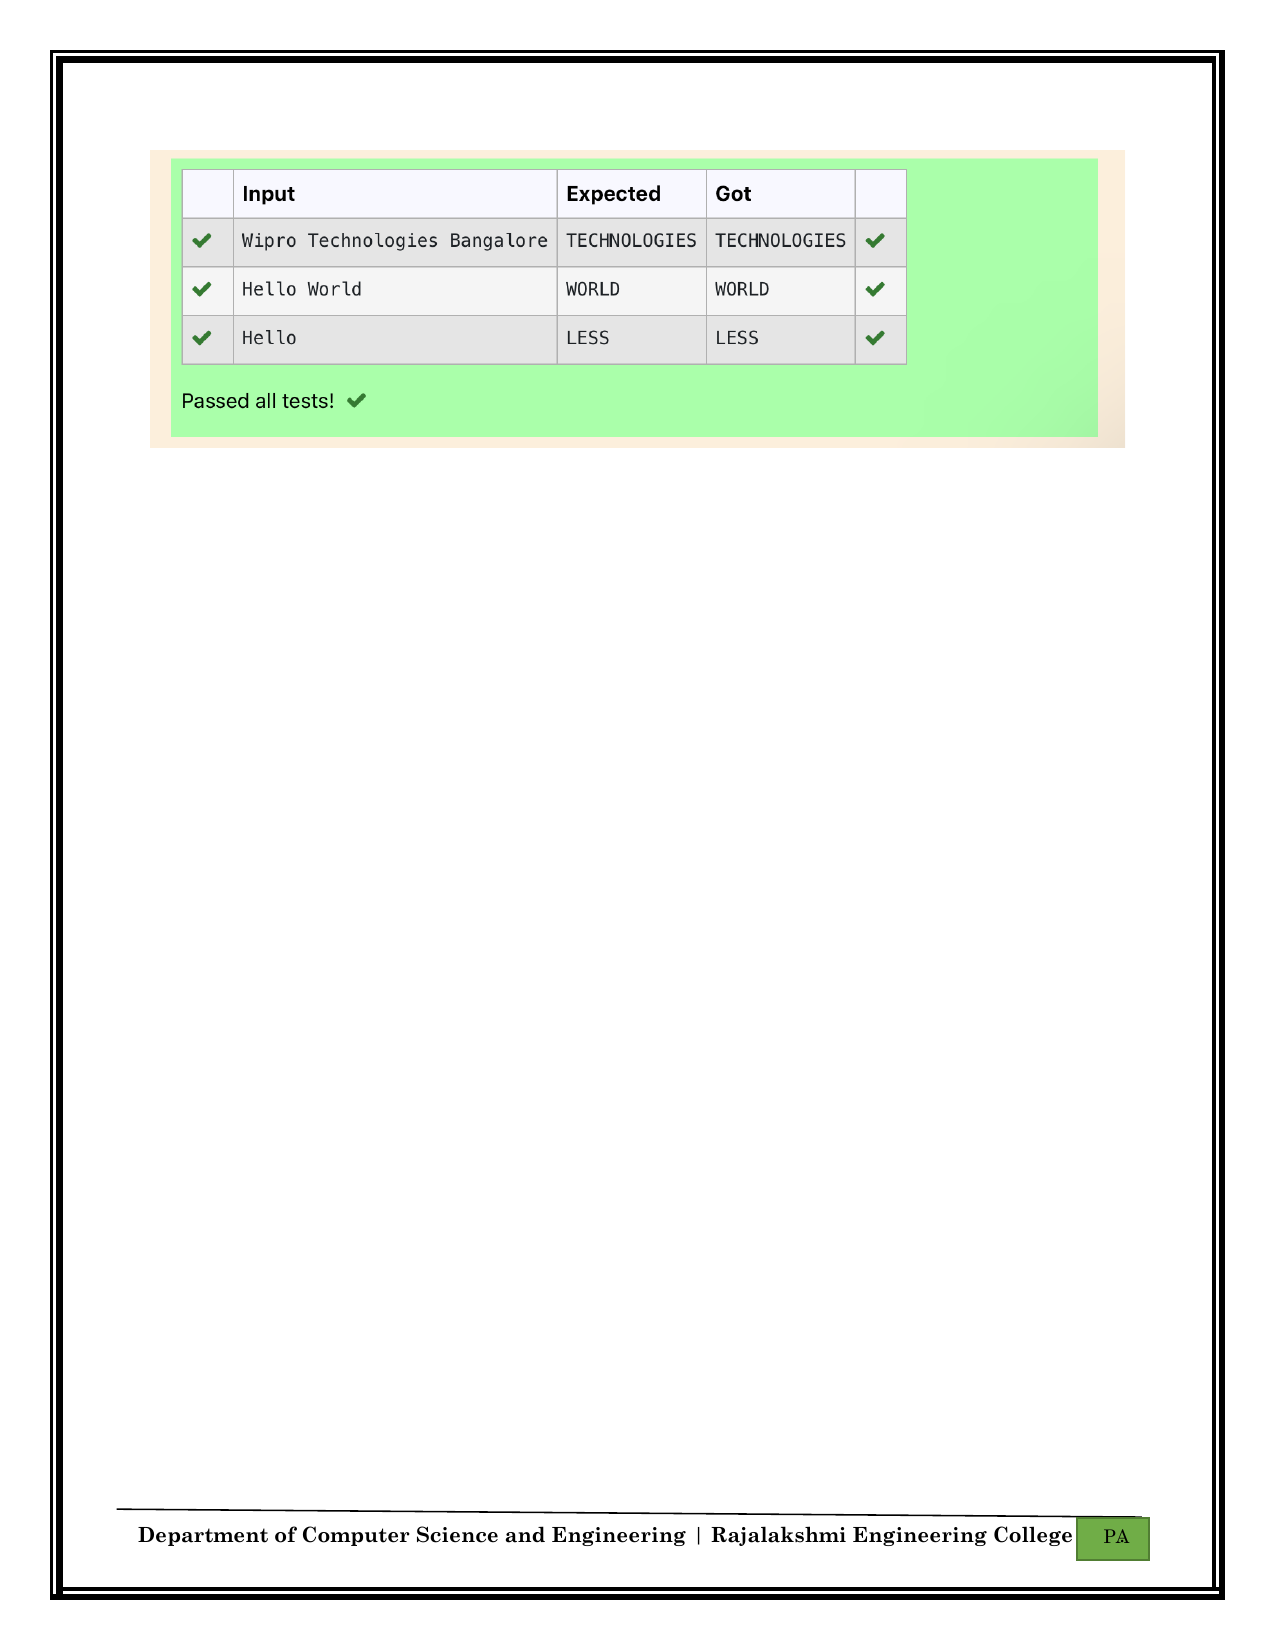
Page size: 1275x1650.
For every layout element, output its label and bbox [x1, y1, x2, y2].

picture [150, 150, 1125, 448]
